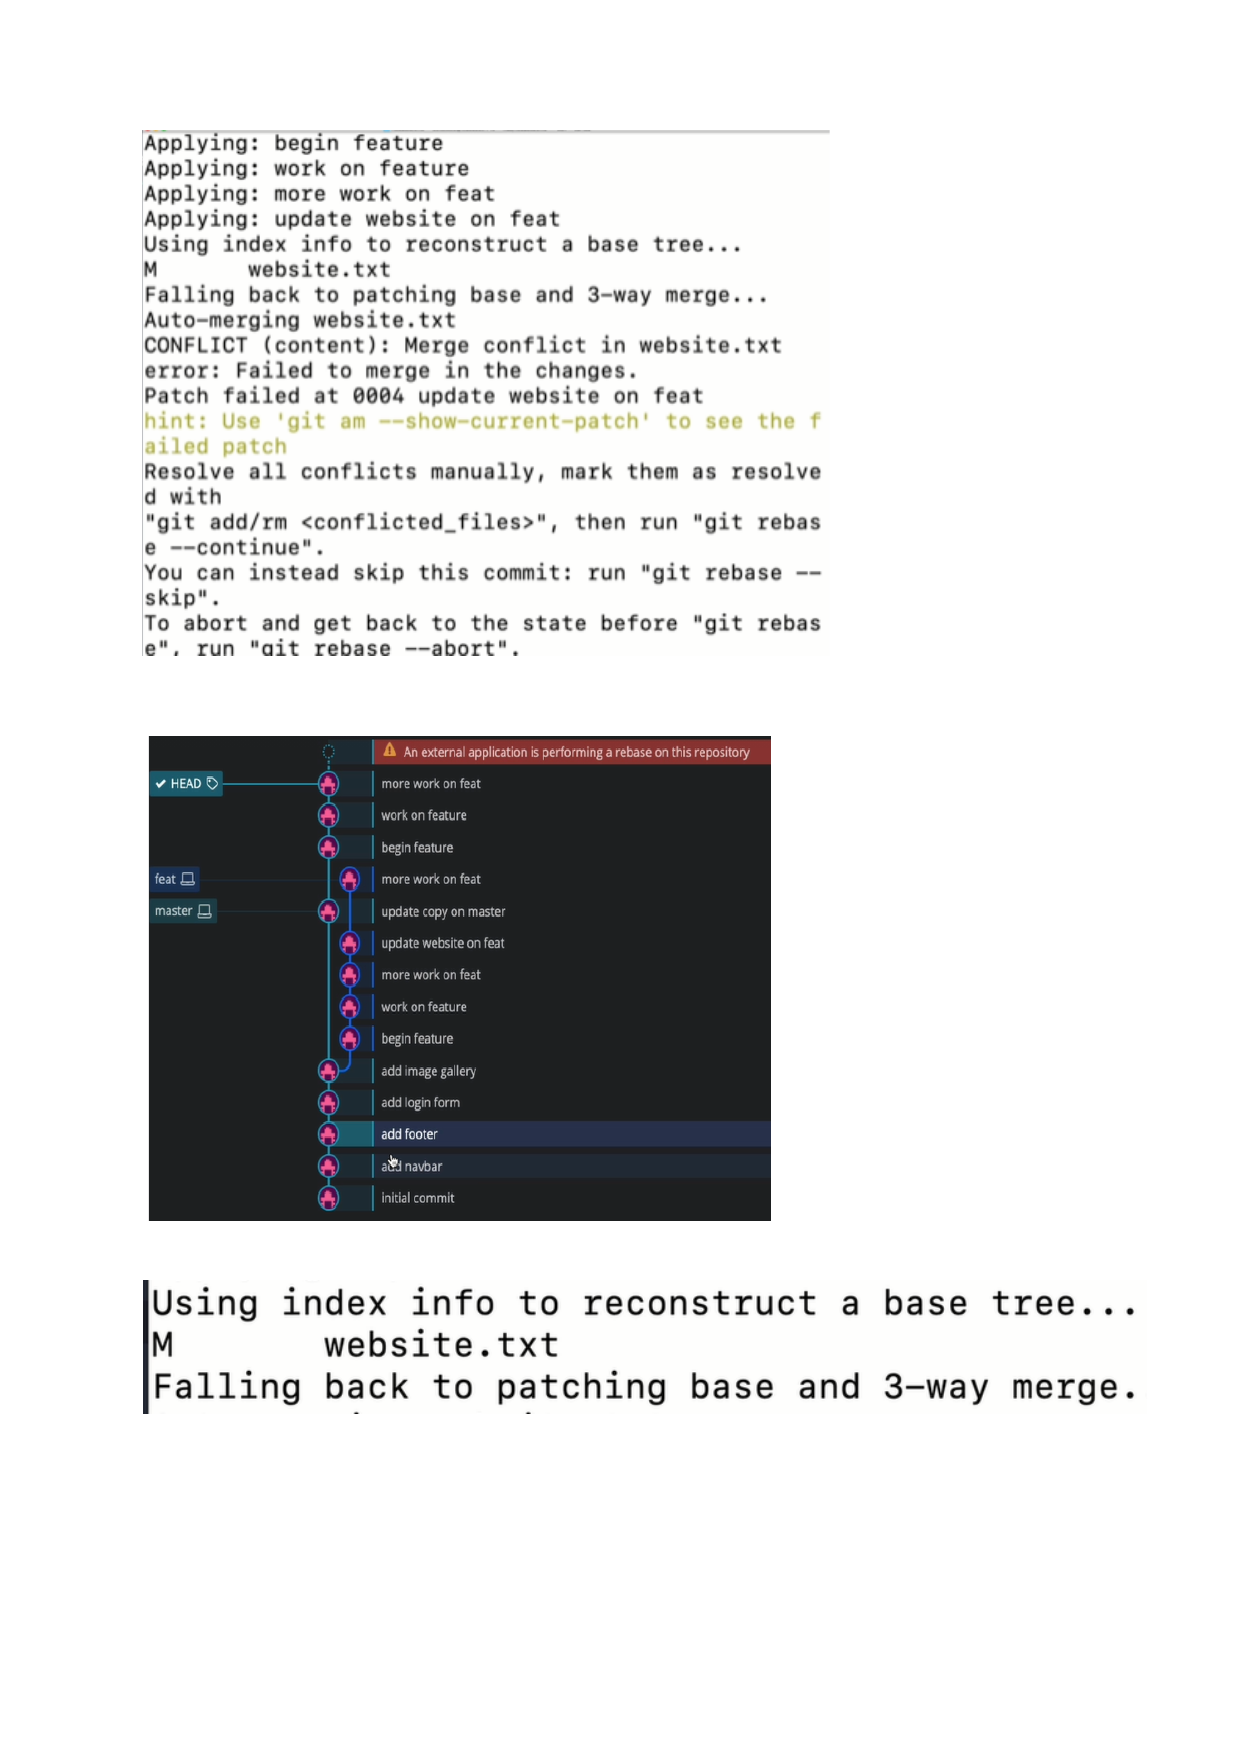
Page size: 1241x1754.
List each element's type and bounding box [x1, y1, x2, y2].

picture [148, 736, 771, 1221]
picture [143, 1280, 1148, 1414]
picture [142, 130, 830, 656]
